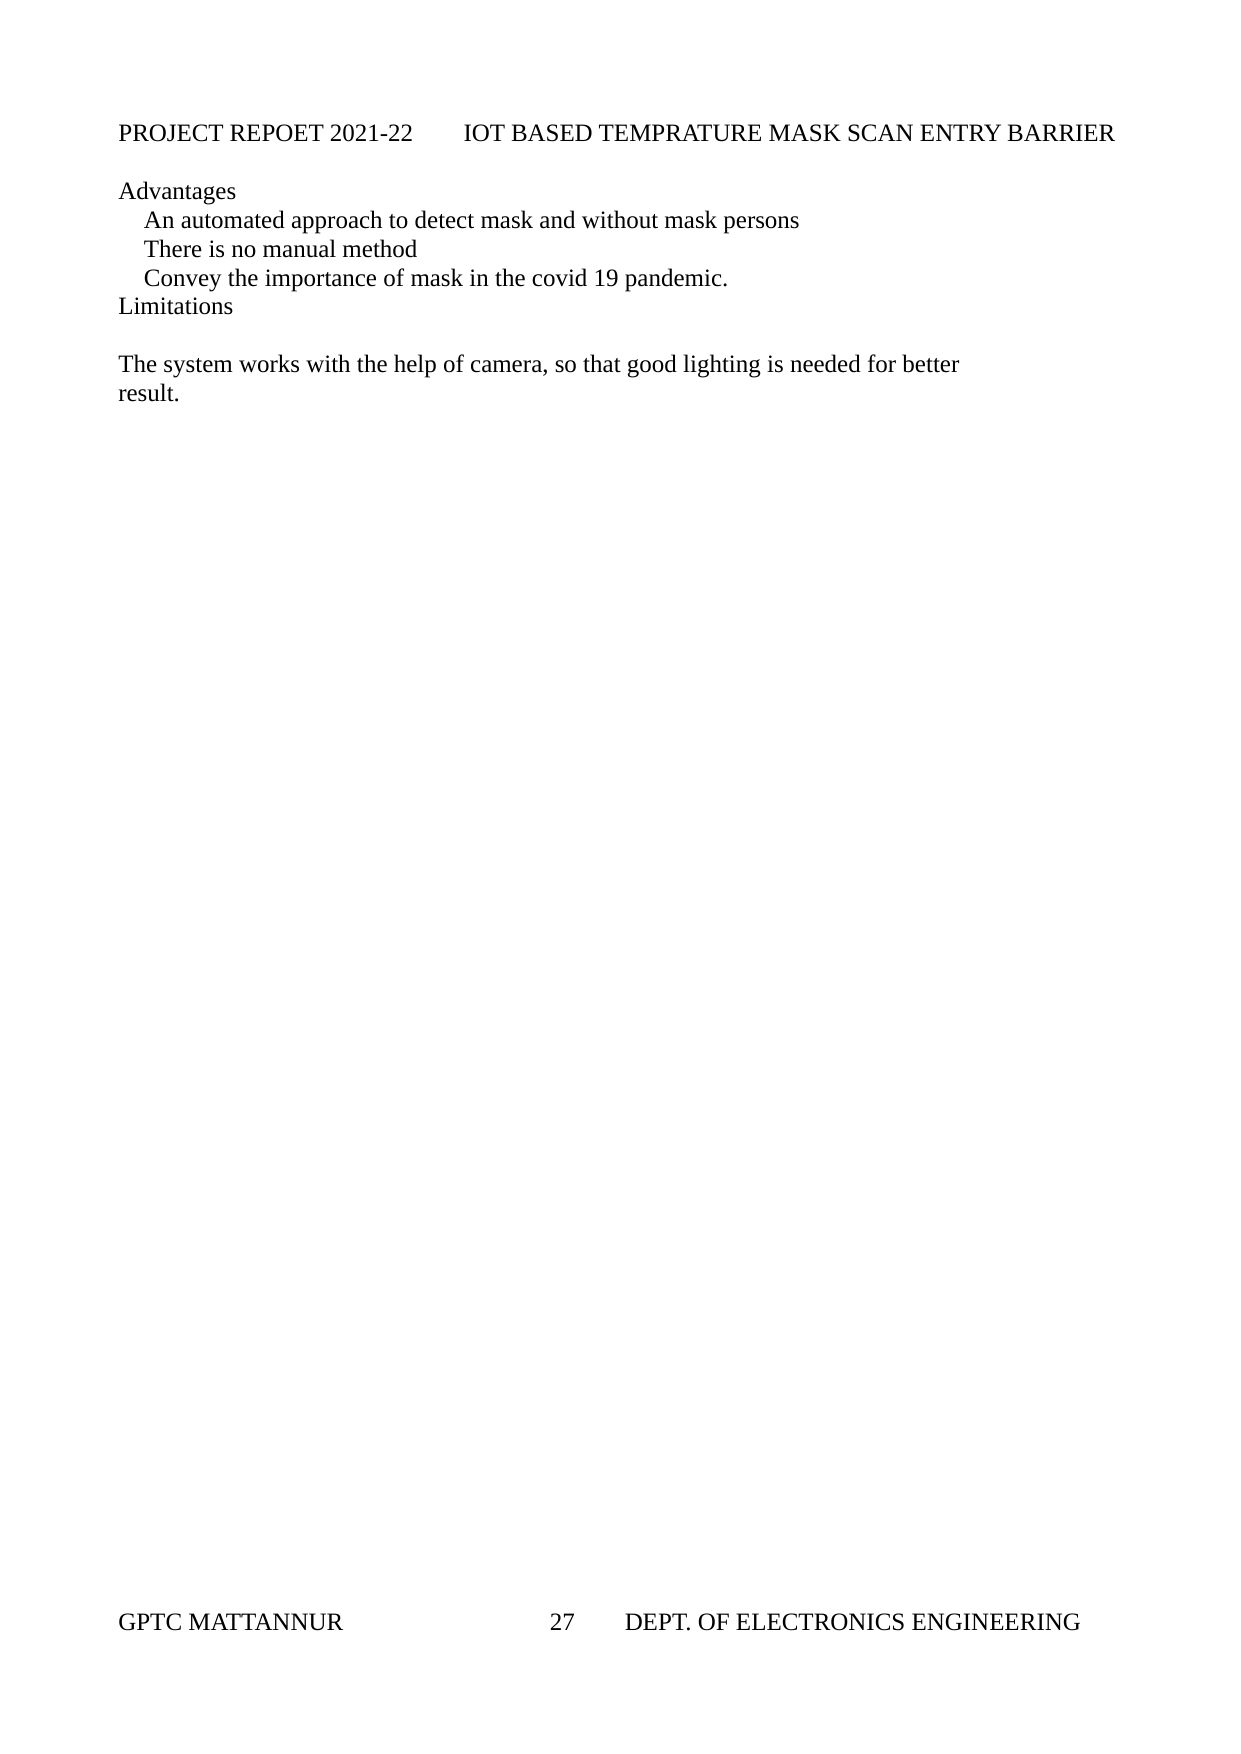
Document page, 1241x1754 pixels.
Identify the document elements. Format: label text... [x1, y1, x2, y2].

text  There is no manual method [118, 234, 1122, 263]
text  Convey the importance of mask in the covid 19 pandemic. [118, 263, 1122, 291]
text Limitations [118, 291, 1122, 320]
text  [118, 320, 1122, 349]
text result. [118, 378, 1122, 406]
text Advantages [118, 176, 1122, 205]
text The system works with the help of camera, so that good lighting is needed for better [118, 349, 1122, 378]
text  An automated approach to detect mask and without mask persons [118, 205, 1122, 234]
